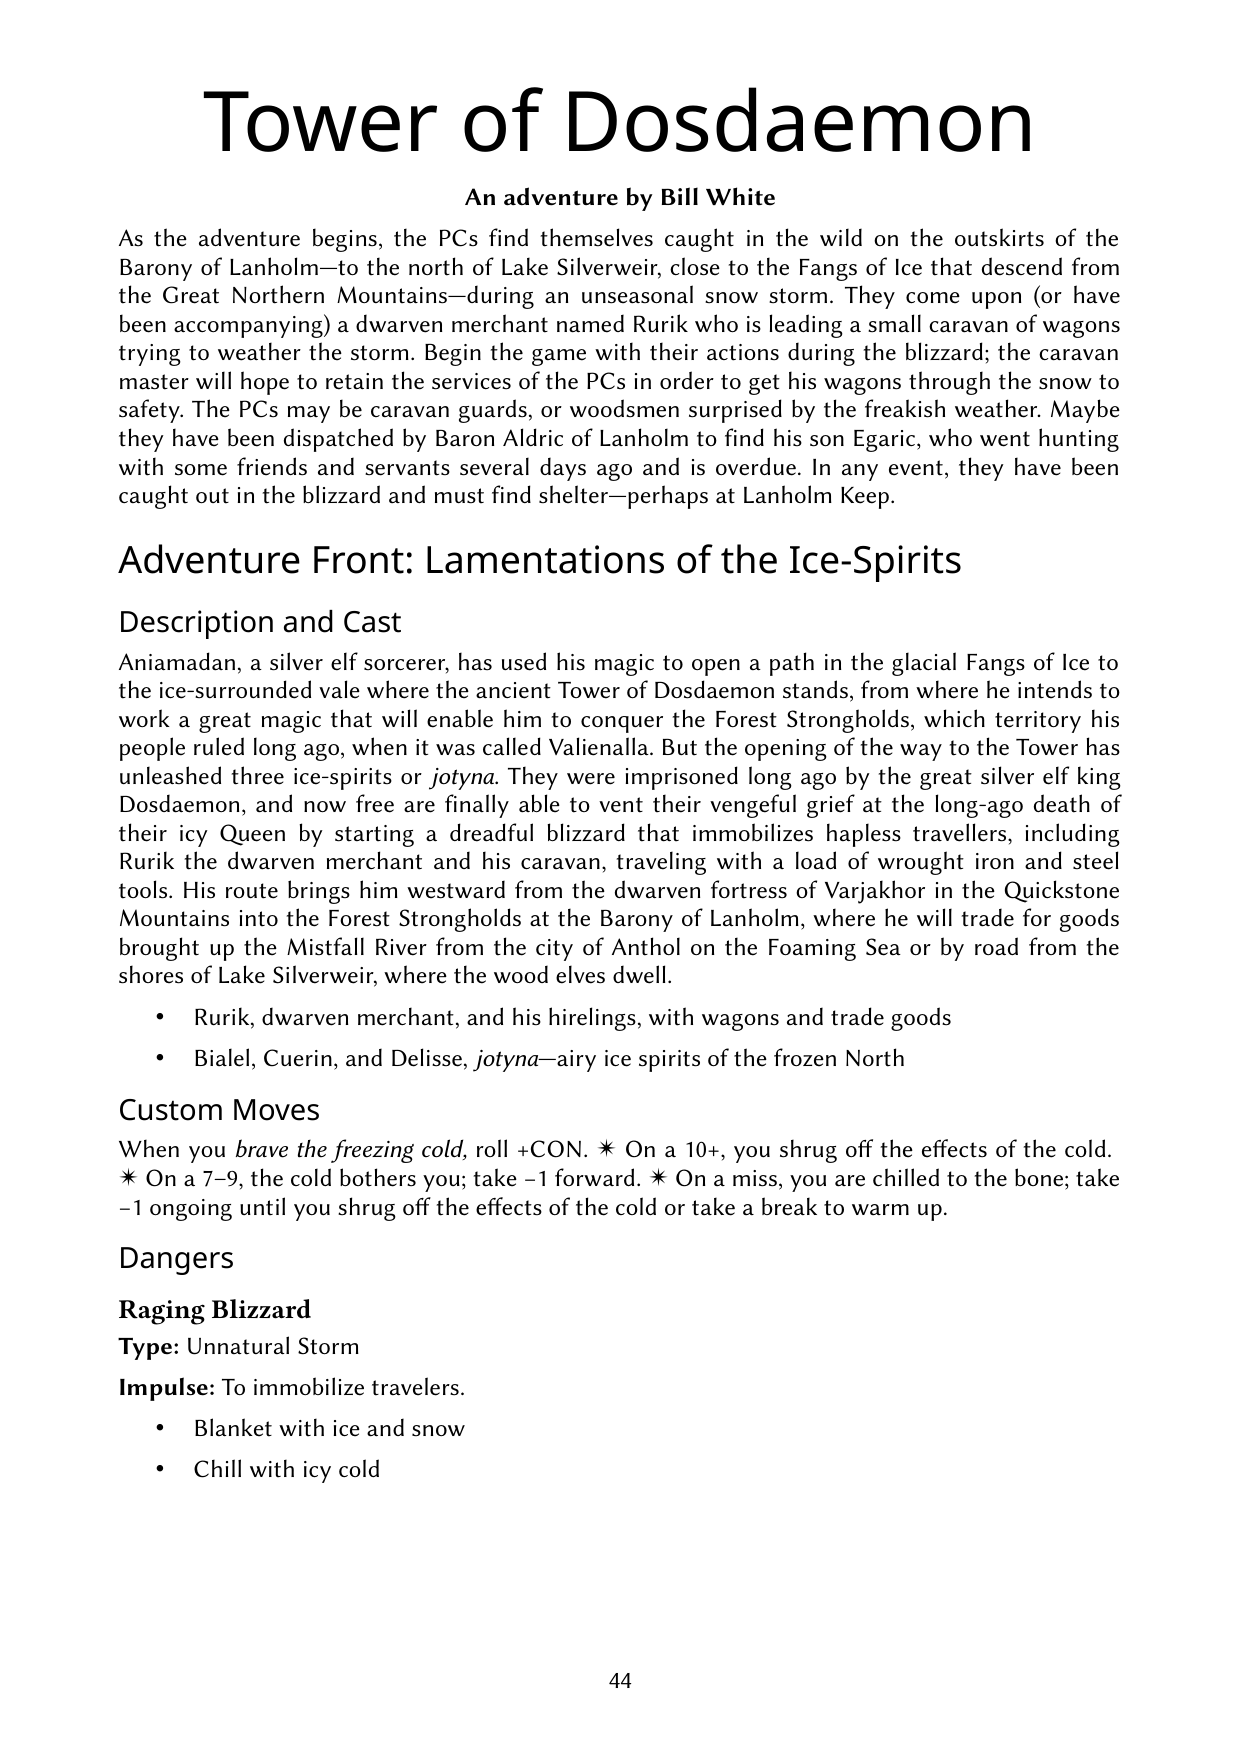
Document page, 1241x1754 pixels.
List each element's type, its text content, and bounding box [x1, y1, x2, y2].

subtitle Adventure Front: Lamentations of the Ice-Spirits [118, 533, 1122, 584]
text As the adventure begins, the PCs find themselves caught in the wild on the outskirts of the Barony of Lanholm—to the north of Lake Silverweir, close to the Fangs of Ice that descend from the Great Northern Mountains—during an unseasonal snow storm. They come upon (or have been accompanying) a dwarven merchant named Rurik who is leading a small caravan of wagons trying to weather the storm. Begin the game with their actions during the blizzard; the caravan master will hope to retain the services of the PCs in order to get his wagons through the snow to safety. The PCs may be caravan guards, or woodsmen surprised by the freakish weather. Maybe they have been dispatched by Baron Aldric of Lanholm to find his son Egaric, who went hunting with some friends and servants several days ago and is overdue. In any event, they have been caught out in the blizzard and must find shelter—perhaps at Lanholm Keep. [118, 224, 1122, 509]
subtitle Tower of Dosdaemon [118, 63, 1122, 176]
list Blanket with ice and snow [156, 1414, 1122, 1443]
subtitle Dangers [118, 1238, 1122, 1277]
list Chill with icy cold [156, 1455, 1122, 1484]
text Type: Unnatural Storm [118, 1332, 1122, 1361]
text Aniamadan, a silver elf sorcerer, has used his magic to open a path in the glacial Fangs of Ice to the ice-surrounded vale where the ancient Tower of Dosdaemon stands, from where he intends to work a great magic that will enable him to conquer the Forest Strongholds, which territory his people ruled long ago, when it was called Valienalla. But the opening of the way to the Tower has unleashed three ice-spirits or jotyna. They were imprisoned long ago by the great silver elf king Dosdaemon, and now free are finally able to vent their vengeful grief at the long-ago death of their icy Queen by starting a dreadful blizzard that immobilizes hapless travellers, including Rurik the dwarven merchant and his caravan, traveling with a load of wrought iron and steel tools. His route brings him westward from the dwarven fortress of Varjakhor in the Quickstone Mountains into the Forest Strongholds at the Barony of Lanholm, where he will trade for goods brought up the Mistfall River from the city of Anthol on the Foaming Sea or by road from the shores of Lake Silverweir, where the wood elves dwell. [118, 648, 1122, 990]
list Rurik, dwarven merchant, and his hirelings, with wagons and trade goods [156, 1003, 1122, 1031]
subtitle Custom Moves [118, 1089, 1122, 1128]
text When you brave the freezing cold, roll +CON. ✴ On a 10+, you shrug off the effects of the cold. ✴ On a 7–9, the cold bothers you; take −1 forward. ✴ On a miss, you are chilled to the bone; take −1 ongoing until you shrug off the effects of the cold or take a break to warm up. [118, 1136, 1122, 1221]
text An adventure by Bill White [118, 183, 1122, 212]
text Impulse: To immobilize travelers. [118, 1373, 1122, 1402]
text Raging Blizzard [118, 1294, 1122, 1325]
subtitle Description and Cast [118, 601, 1122, 641]
list Bialel, Cuerin, and Delisse, jotyna—airy ice spirits of the frozen North [156, 1044, 1122, 1072]
